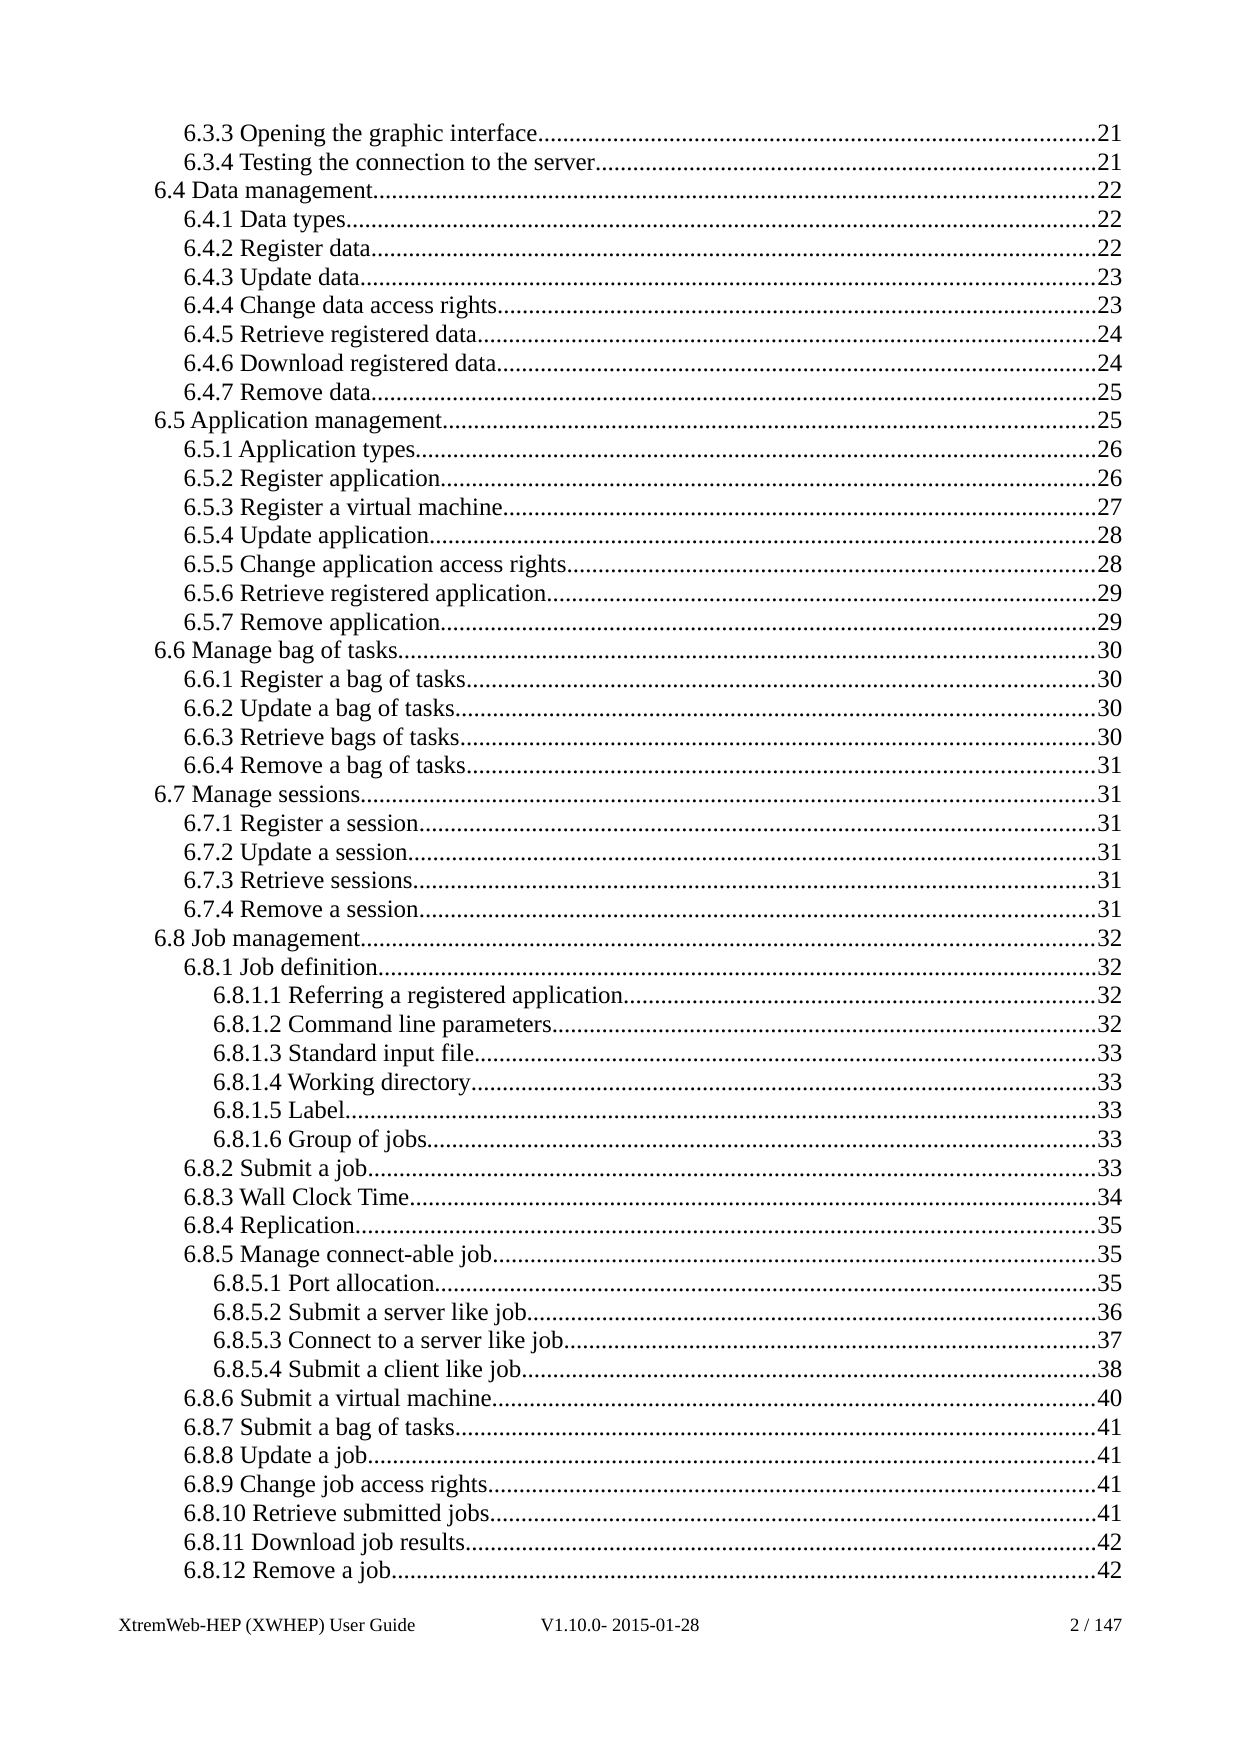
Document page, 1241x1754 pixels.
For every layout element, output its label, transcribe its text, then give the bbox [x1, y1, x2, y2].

text 6.8.11 Download job results 42 [177, 1527, 1122, 1556]
text 6.5.6 Retrieve registered application 29 [177, 578, 1122, 607]
text 6.6 Manage bag of tasks 30 [148, 636, 1122, 664]
text 6.8.8 Update a job 41 [177, 1441, 1122, 1469]
text 6.4.6 Download registered data 24 [177, 348, 1122, 377]
text 6.7.2 Update a session 31 [177, 837, 1122, 866]
text 6.8.5.3 Connect to a server like job 37 [207, 1326, 1122, 1354]
text 6.8 Job management 32 [148, 923, 1122, 952]
text 6.3.4 Testing the connection to the server 21 [177, 147, 1122, 176]
text 6.4.4 Change data access rights 23 [177, 291, 1122, 319]
text 6.5.7 Remove application 29 [177, 607, 1122, 636]
text 6.4 Data management 22 [148, 176, 1122, 204]
text 6.8.12 Remove a job 42 [177, 1556, 1122, 1584]
text 6.3.3 Opening the graphic interface 21 [177, 118, 1122, 147]
text 6.8.5.4 Submit a client like job 38 [207, 1354, 1122, 1383]
text 6.8.6 Submit a virtual machine 40 [177, 1383, 1122, 1412]
text 6.4.2 Register data 22 [177, 233, 1122, 262]
text 6.8.9 Change job access rights 41 [177, 1469, 1122, 1498]
text 6.8.10 Retrieve submitted jobs 41 [177, 1498, 1122, 1527]
text 6.8.5 Manage connect-able job 35 [177, 1239, 1122, 1268]
text 6.6.1 Register a bag of tasks 30 [177, 664, 1122, 693]
text 6.4.7 Remove data 25 [177, 377, 1122, 406]
text 6.8.1.5 Label. 33 [207, 1096, 1122, 1124]
text 6.5.5 Change application access rights 28 [177, 549, 1122, 578]
text 6.5.4 Update application 28 [177, 521, 1122, 549]
text 6.8.2 Submit a job 33 [177, 1153, 1122, 1182]
text 6.8.1.3 Standard input file. 33 [207, 1038, 1122, 1067]
text 6.6.4 Remove a bag of tasks 31 [177, 751, 1122, 779]
text 6.8.1.6 Group of jobs 33 [207, 1124, 1122, 1153]
text 6.7.4 Remove a session 31 [177, 894, 1122, 923]
text 6.5.2 Register application 26 [177, 463, 1122, 492]
text 6.8.1.2 Command line parameters. 32 [207, 1009, 1122, 1038]
text 6.8.4 Replication 35 [177, 1211, 1122, 1239]
text 6.4.3 Update data 23 [177, 262, 1122, 291]
text 6.8.5.1 Port allocation 35 [207, 1268, 1122, 1297]
text 6.8.3 Wall Clock Time 34 [177, 1182, 1122, 1211]
text 6.8.5.2 Submit a server like job 36 [207, 1297, 1122, 1326]
text 6.6.2 Update a bag of tasks 30 [177, 693, 1122, 722]
text 6.5.1 Application types 26 [177, 434, 1122, 463]
text 6.8.1 Job definition 32 [177, 952, 1122, 981]
text 6.8.1.1 Referring a registered application. 32 [207, 981, 1122, 1009]
text 6.6.3 Retrieve bags of tasks 30 [177, 722, 1122, 751]
text 6.4.1 Data types 22 [177, 204, 1122, 233]
text 6.5.3 Register a virtual machine 27 [177, 492, 1122, 521]
text 6.7 Manage sessions 31 [148, 779, 1122, 808]
text 6.8.1.4 Working directory 33 [207, 1067, 1122, 1096]
text 6.8.7 Submit a bag of tasks 41 [177, 1412, 1122, 1441]
text 6.7.3 Retrieve sessions 31 [177, 866, 1122, 894]
text 6.7.1 Register a session 31 [177, 808, 1122, 837]
text 6.5 Application management 25 [148, 406, 1122, 434]
text 6.4.5 Retrieve registered data 24 [177, 319, 1122, 348]
